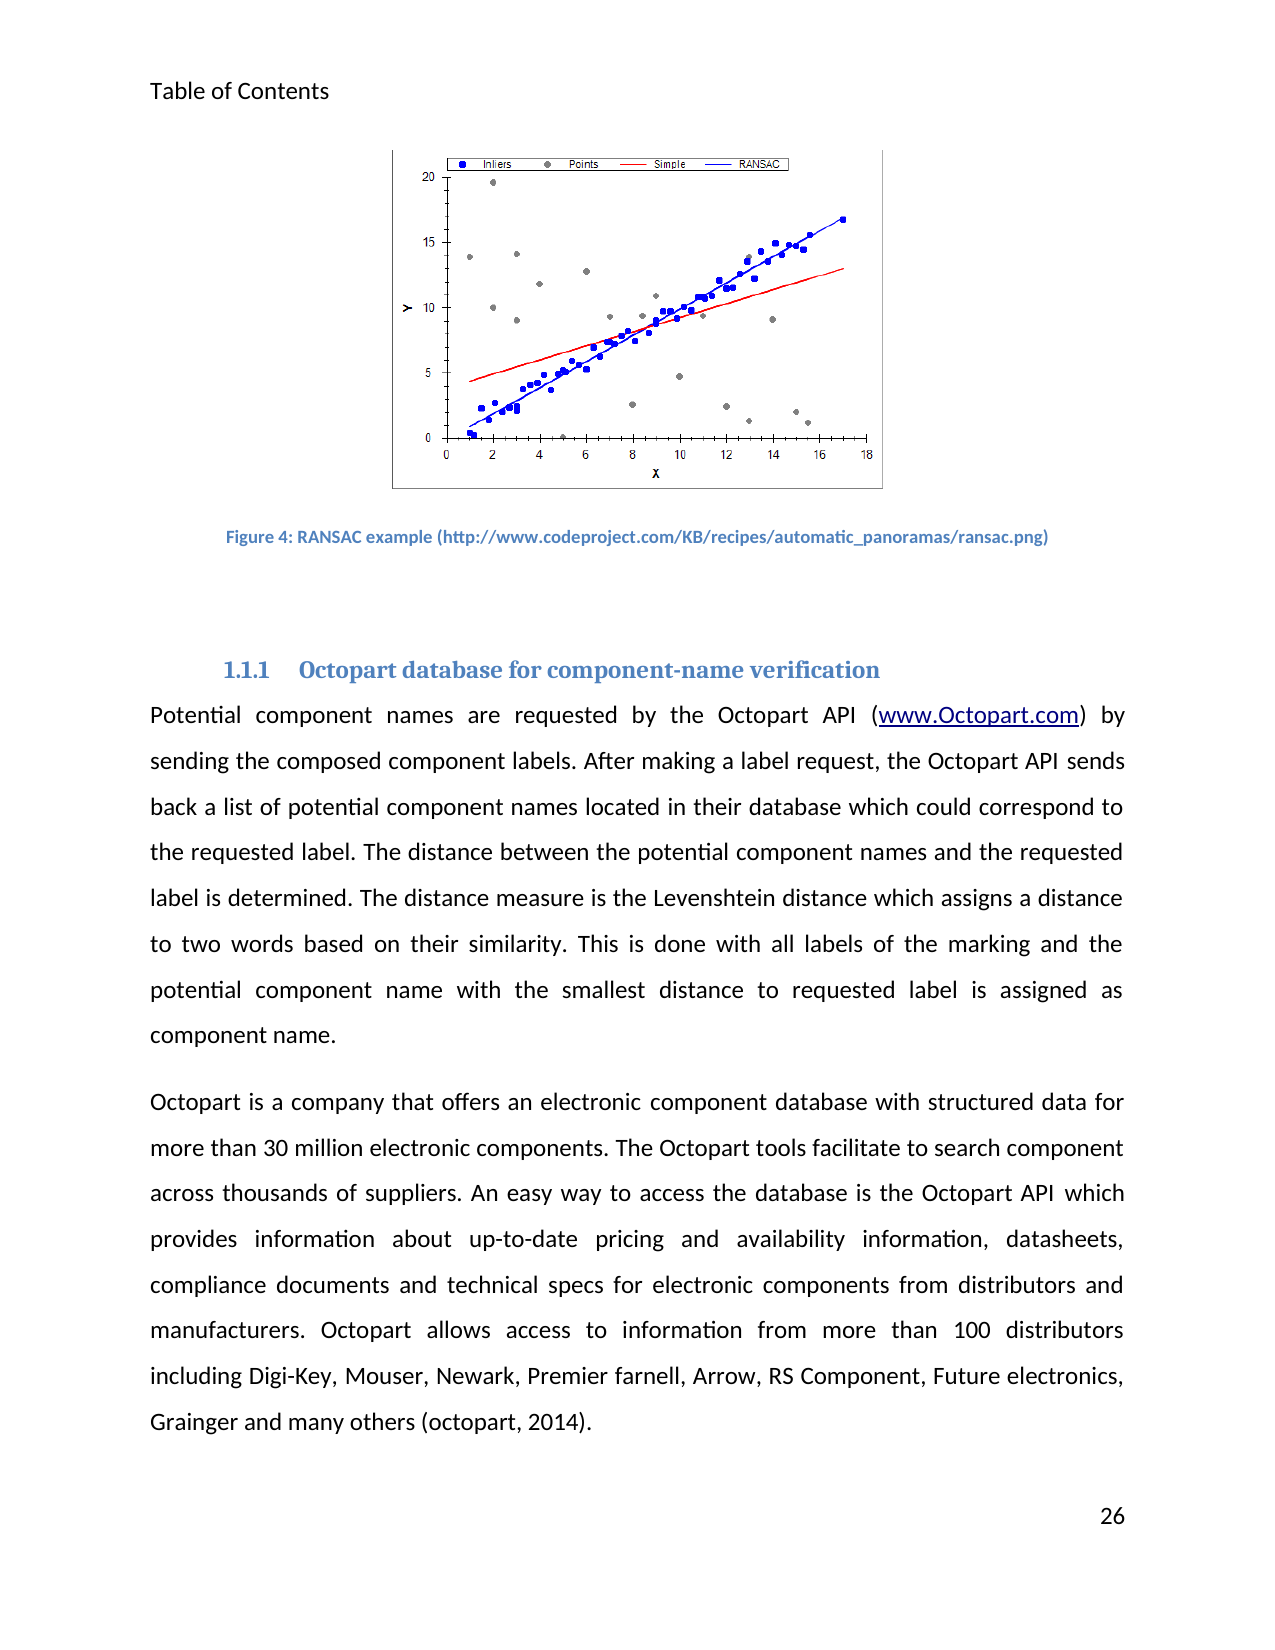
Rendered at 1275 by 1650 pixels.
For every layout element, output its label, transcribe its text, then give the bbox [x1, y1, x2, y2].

text Potential component names are requested by the Octopart API (www.Octopart.com) by sending the composed component labels. After making a label request, the Octopart API sends back a list of potential component names located in their database which could correspond to the requested label. The distance between the potential component names and the requested label is determined. The distance measure is the Levenshtein distance which assigns a distance to two words based on their similarity. This is done with all labels of the marking and the potential component name with the smallest distance to requested label is assigned as component name. [150, 699, 1125, 1050]
picture [392, 150, 883, 489]
text Octopart is a company that offers an electronic component database with structured data for more than 30 million electronic components. The Octopart tools facilitate to search component across thousands of suppliers. An easy way to access the database is the Octopart API which provides information about up-to-date pricing and availability information, datasheets, compliance documents and technical specs for electronic components from distributors and manufacturers. Octopart allows access to information from more than 100 distributors including Digi-Key, Mouser, Newark, Premier farnell, Arrow, RS Component, Future electronics, Grainger and many others (octopart, 2014). [150, 1086, 1125, 1437]
subtitle Octopart database for component-name verification [224, 656, 1125, 685]
text Figure 4: RANSAC example (http://www.codeproject.com/KB/recipes/automatic_panoramas/ransac.png) [150, 525, 1125, 548]
